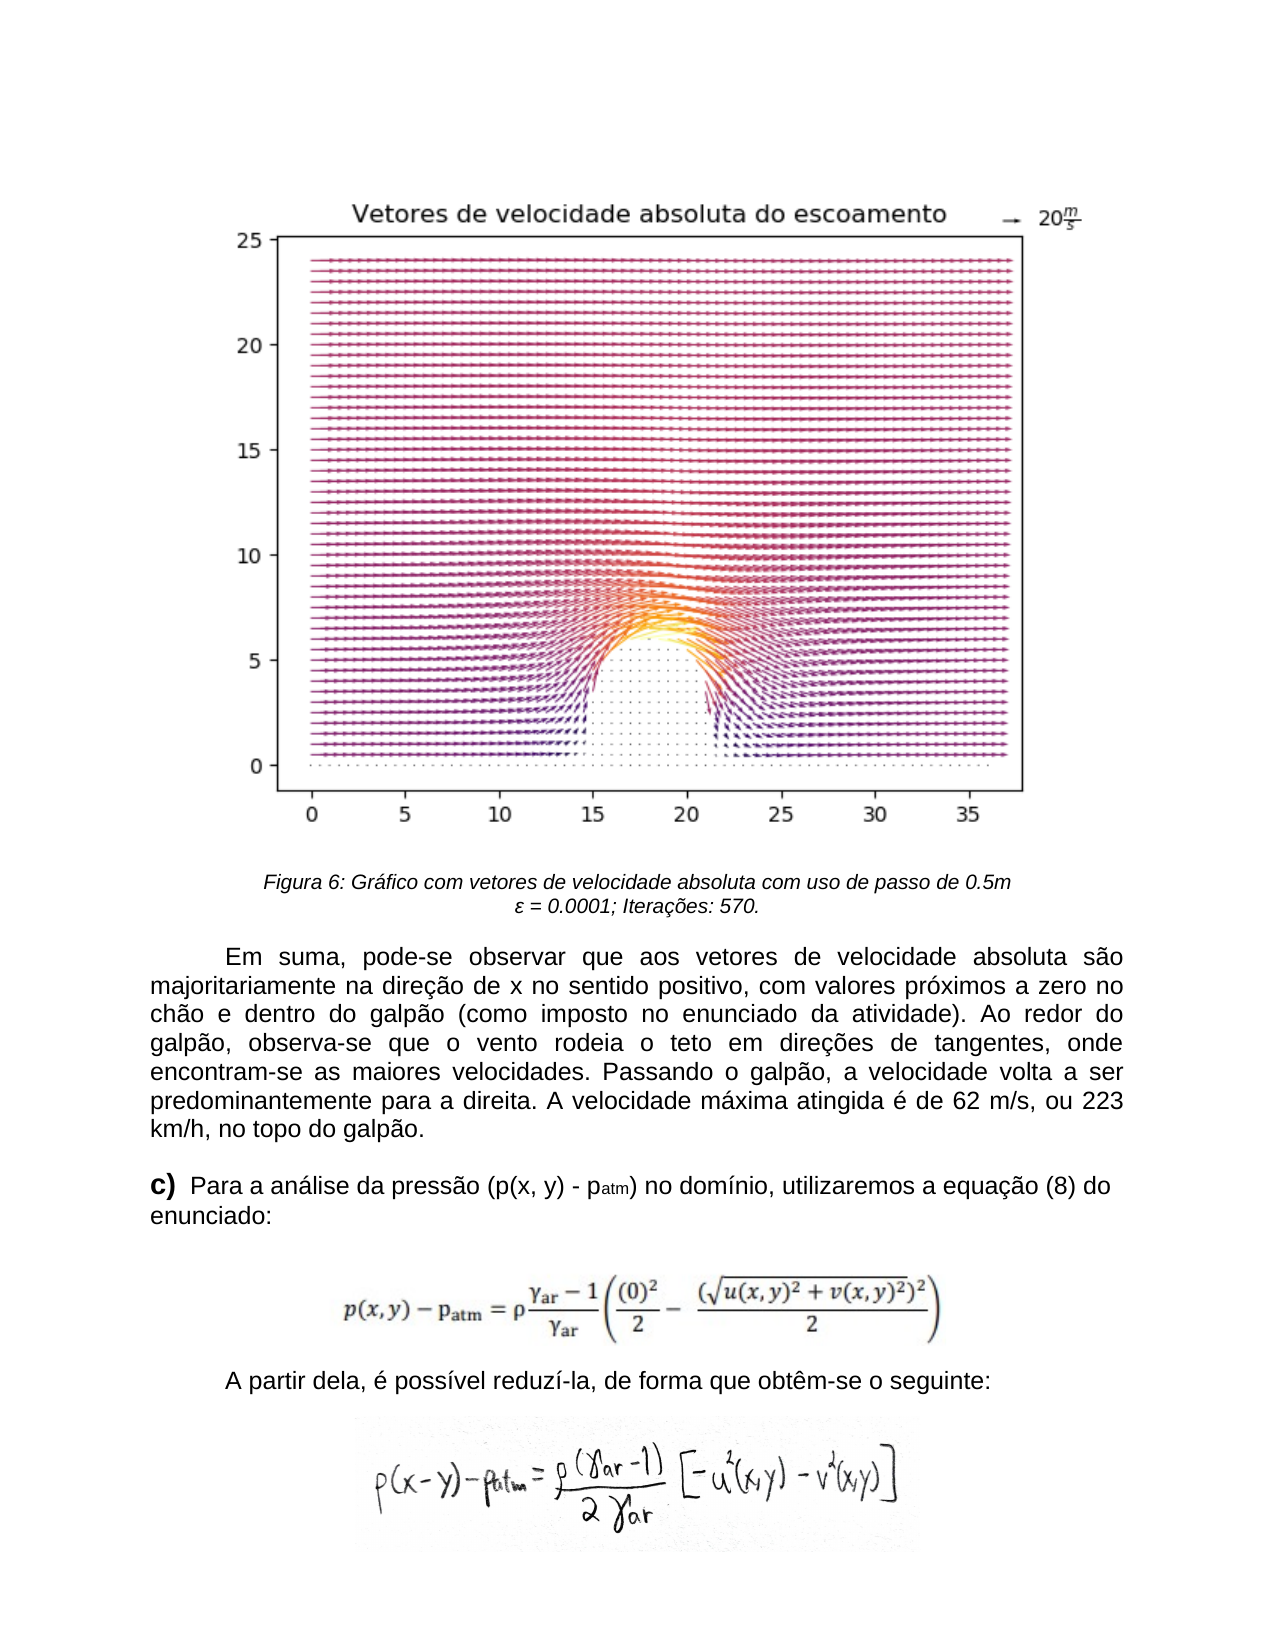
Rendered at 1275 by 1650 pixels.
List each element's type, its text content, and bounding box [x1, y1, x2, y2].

picture [157, 150, 1118, 870]
text Em suma, pode-se observar que aos vetores de velocidade absoluta são majoritariamente na direção de x no sentido positivo, com valores próximos a zero no chão e dentro do galpão (como imposto no enunciado da atividade). Ao redor do galpão, observa-se que o vento rodeia o teto em direções de tangentes, onde encontram-se as maiores velocidades. Passando o galpão, a velocidade volta a ser predominantemente para a direita. A velocidade máxima atingida é de 62 m/s, ou 223 km/h, no topo do galpão. [150, 942, 1125, 1143]
picture [328, 1250, 947, 1346]
text A partir dela, é possível reduzí-la, de forma que obtêm-se o seguinte: [150, 1366, 1125, 1395]
picture [354, 1416, 921, 1552]
text ε = 0.0001; Iterações: 570. [150, 894, 1125, 918]
text Figura 6: Gráfico com vetores de velocidade absoluta com uso de passo de 0.5m [150, 150, 1125, 894]
text c) Para a análise da pressão (p(x, y) - patm) no domínio, utilizaremos a equação (8) do enunciado: [150, 1167, 1125, 1229]
